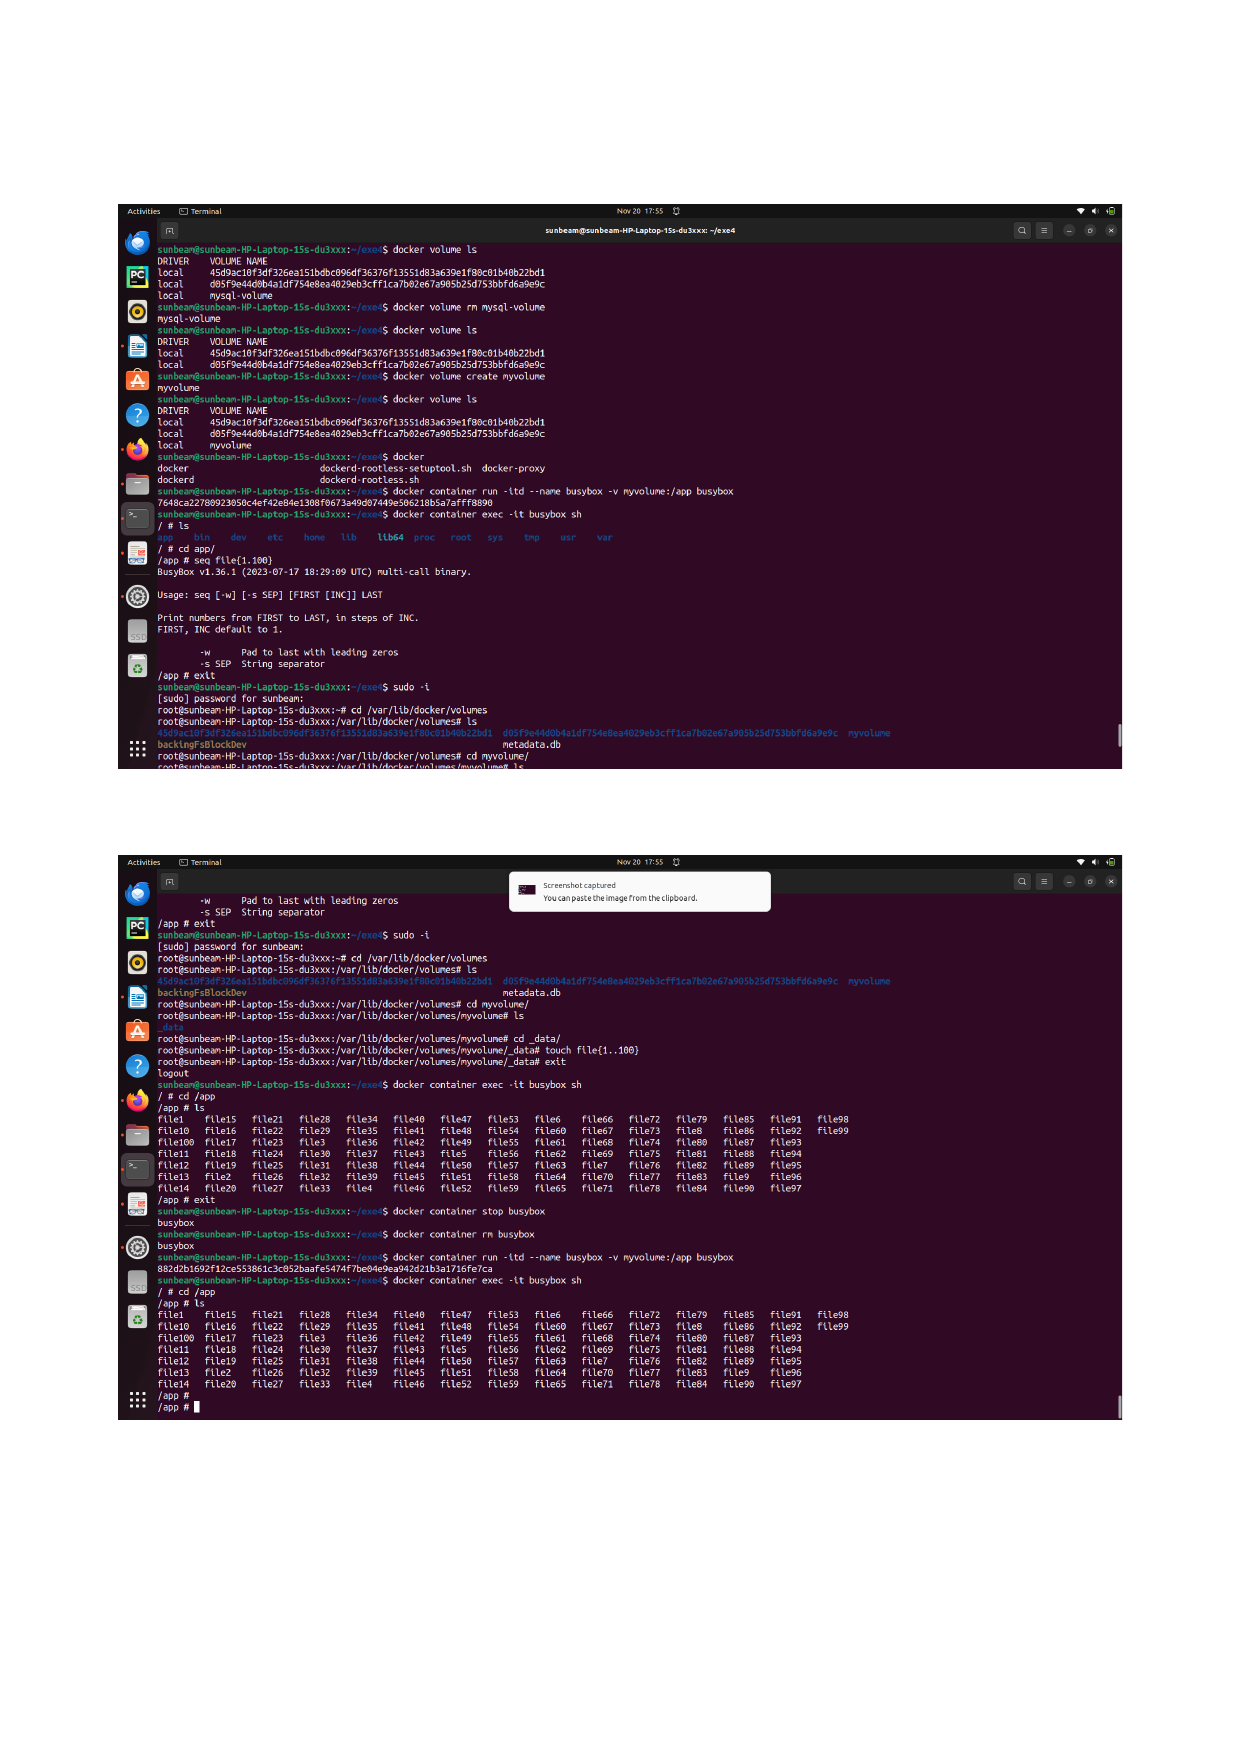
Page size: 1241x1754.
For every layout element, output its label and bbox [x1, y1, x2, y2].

picture [118, 204, 1123, 769]
picture [118, 855, 1123, 1420]
